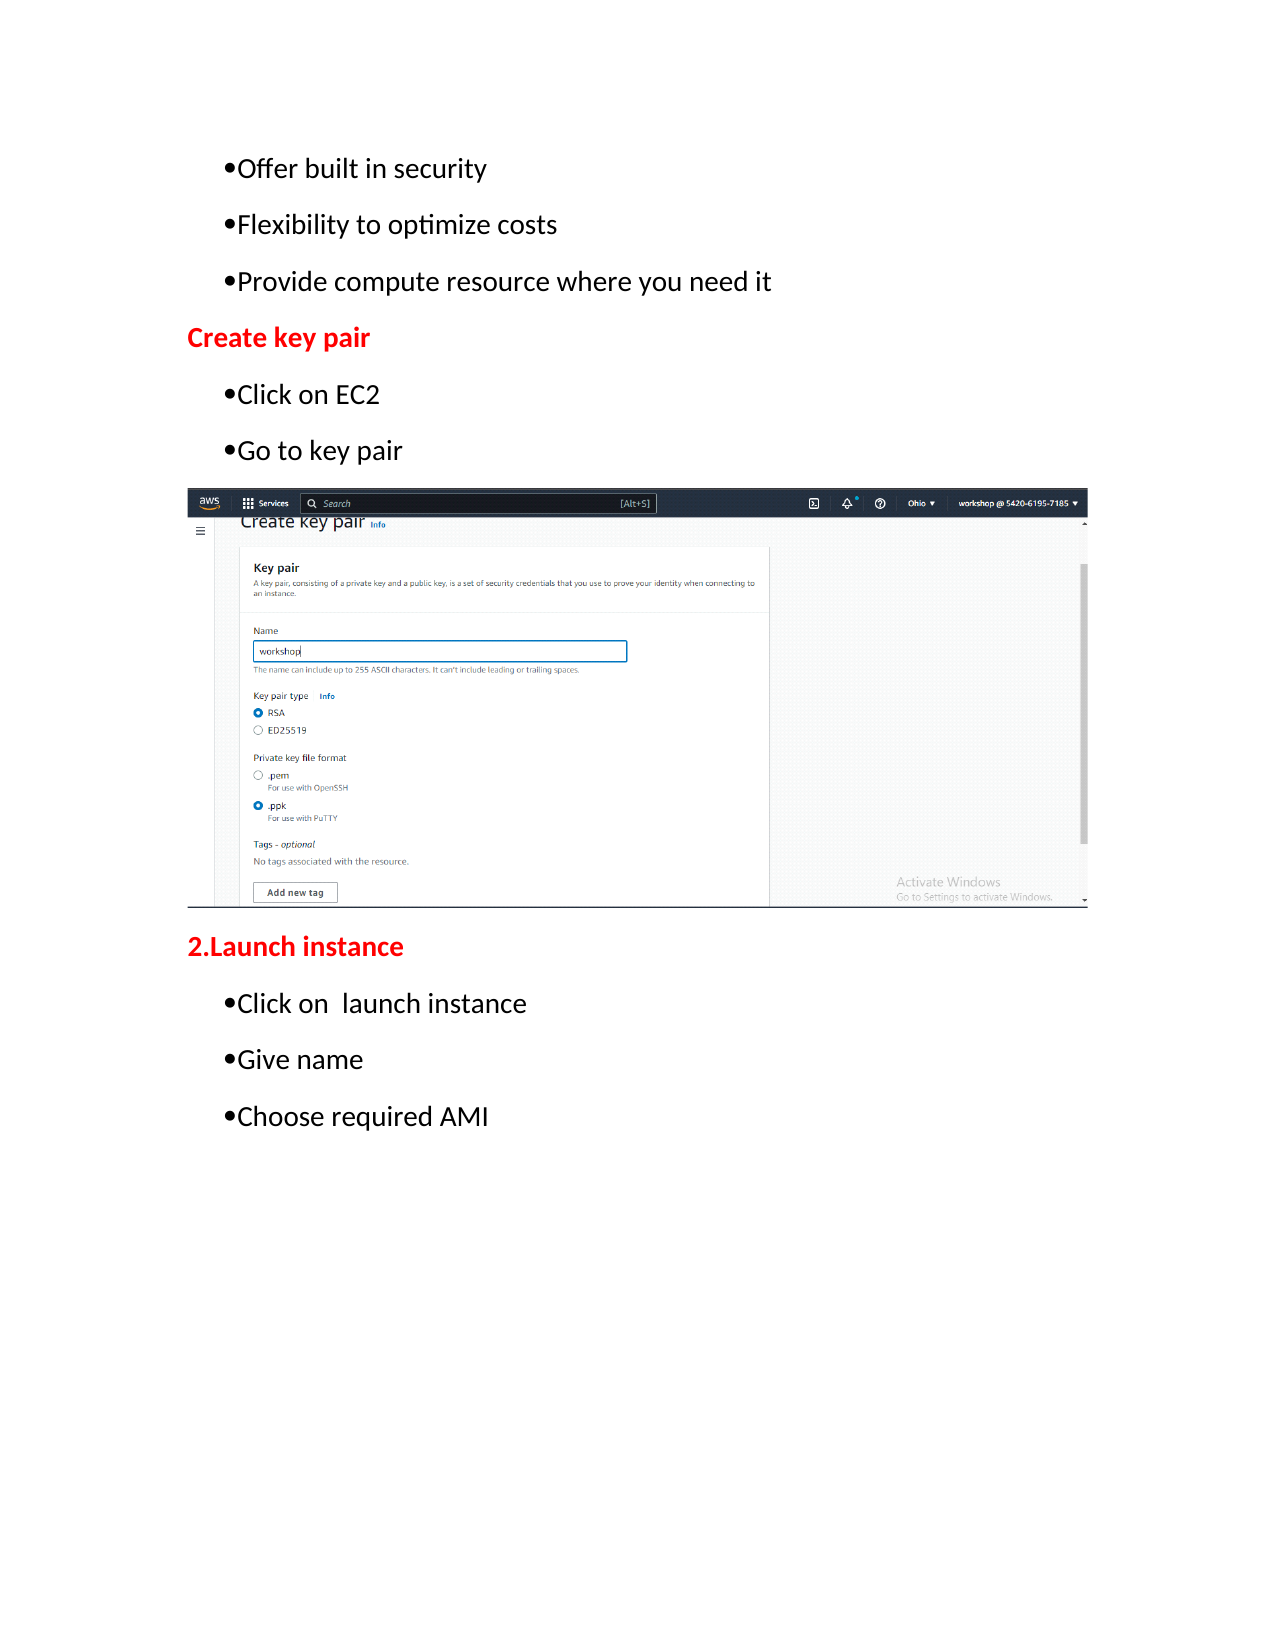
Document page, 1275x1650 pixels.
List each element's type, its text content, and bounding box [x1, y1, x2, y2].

list Offer built in security [225, 150, 1087, 186]
text 2.Launch instance [187, 928, 1087, 964]
list Click on EC2 [225, 376, 1087, 411]
list Go to key pair [225, 432, 1087, 468]
list Give name [225, 1041, 1087, 1077]
list Click on launch instance [225, 985, 1087, 1020]
list Provide compute resource where you need it [225, 263, 1087, 298]
list Choose required AMI [225, 1098, 1087, 1133]
list Flexibility to optimize costs [225, 206, 1087, 242]
text Create key pair [187, 319, 1087, 355]
